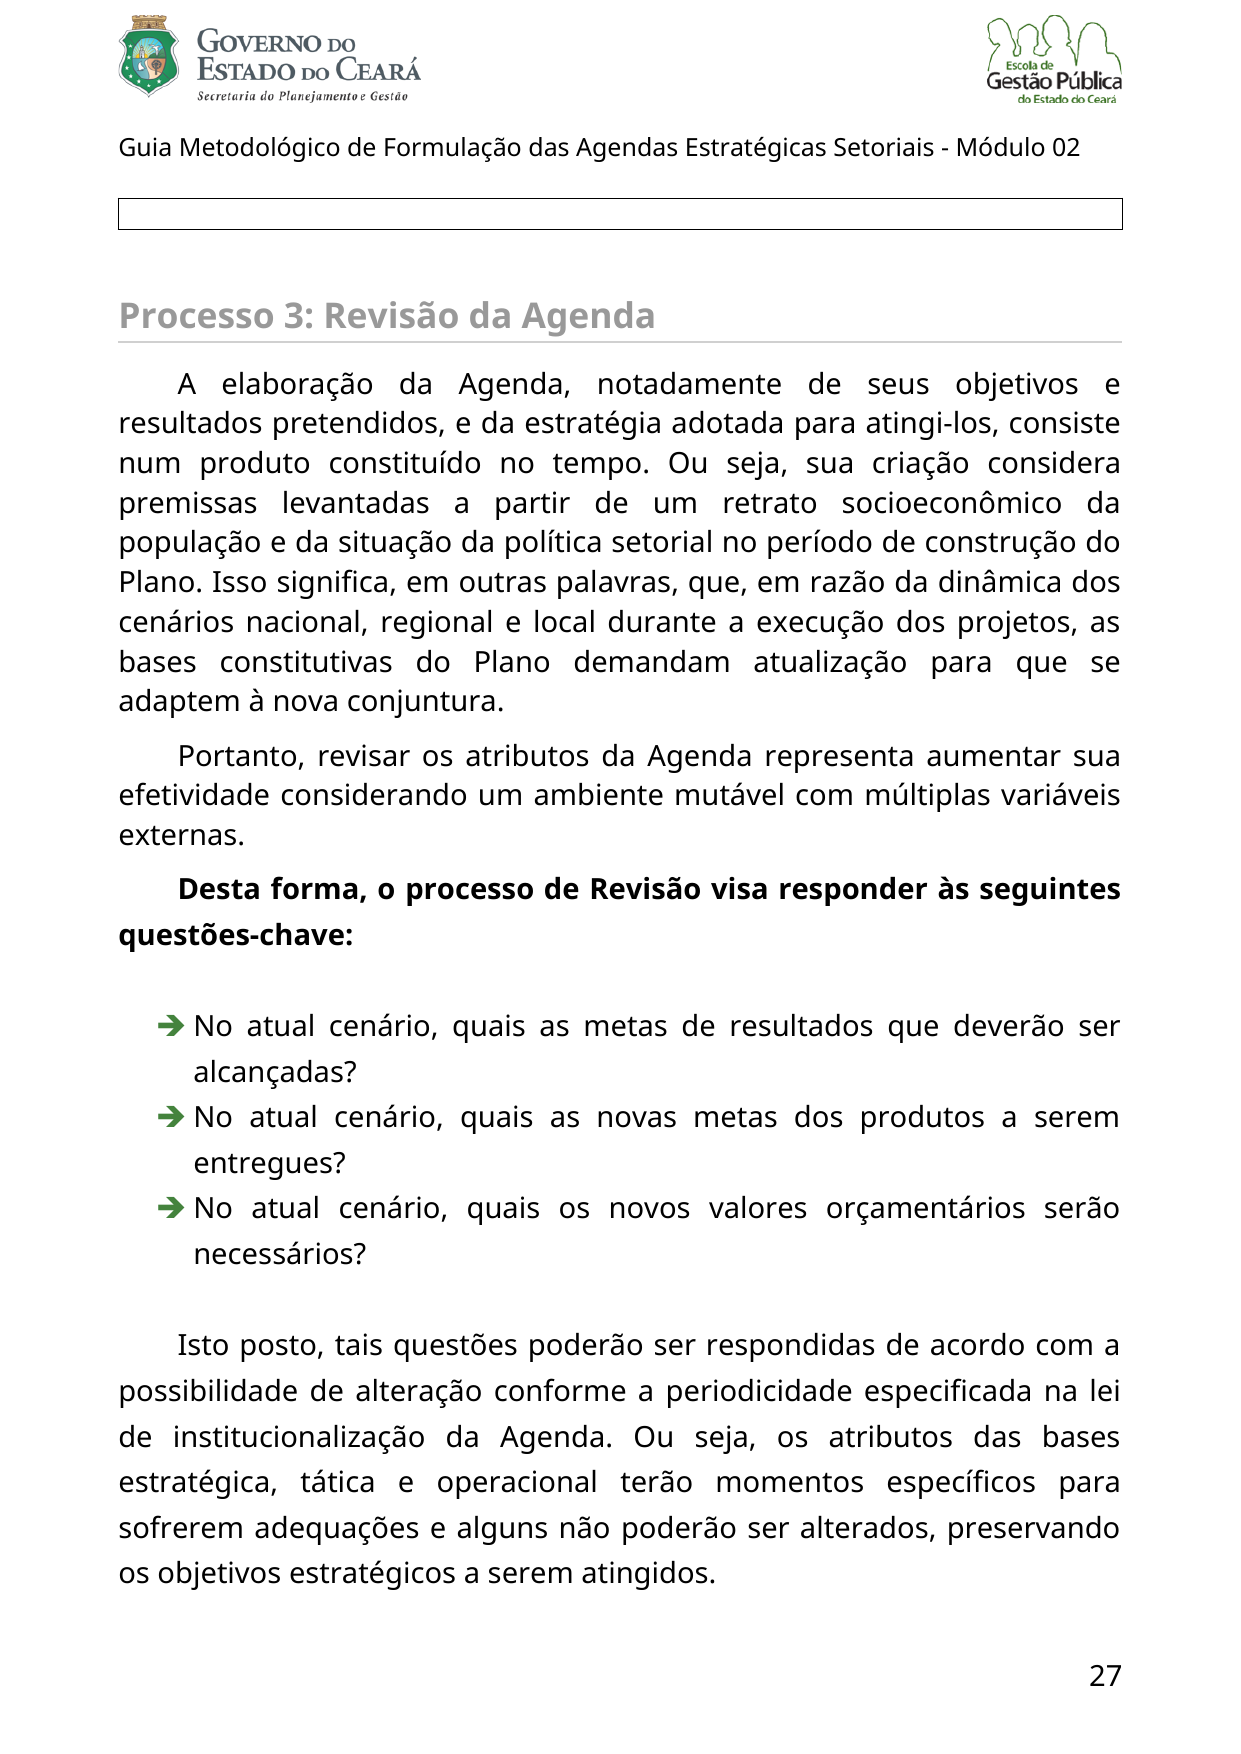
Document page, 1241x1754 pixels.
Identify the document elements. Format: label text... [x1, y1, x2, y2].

list No atual cenário, quais os novos valores orçamentários serão necessários? [156, 1188, 1122, 1273]
table_cell [119, 199, 1122, 229]
text Desta forma, o processo de Revisão visa responder às seguintes questões-chave: [118, 868, 1122, 954]
text Isto posto, tais questões poderão ser respondidas de acordo com a possibilidade de alteração conforme a periodicidade especificada na lei de institucionalização da Agenda. Ou seja, os atributos das bases estratégica, tática e operacional terão momentos específicos para sofrerem adequações e alguns não poderão ser alterados, preservando os objetivos estratégicos a serem atingidos. [118, 1325, 1122, 1592]
picture [118, 15, 1122, 103]
list No atual cenário, quais as metas de resultados que deverão ser alcançadas? [156, 1005, 1122, 1091]
text A elaboração da Agenda, notadamente de seus objetivos e resultados pretendidos, e da estratégia adotada para atingi-los, consiste num produto constituído no tempo. Ou seja, sua criação considera premissas levantadas a partir de um retrato socioeconômico da população e da situação da política setorial no período de construção do Plano. Isso significa, em outras palavras, que, em razão da dinâmica dos cenários nacional, regional e local durante a execução dos projetos, as bases constitutivas do Plano demandam atualização para que se adaptem à nova conjuntura. [118, 363, 1122, 720]
text Portanto, revisar os atributos da Agenda representa aumentar sua efetividade considerando um ambiente mutável com múltiplas variáveis externas. [118, 735, 1122, 854]
list No atual cenário, quais as novas metas dos produtos a serem entregues? [156, 1097, 1122, 1182]
subtitle Processo 3: Revisão da Agenda [118, 291, 1122, 341]
